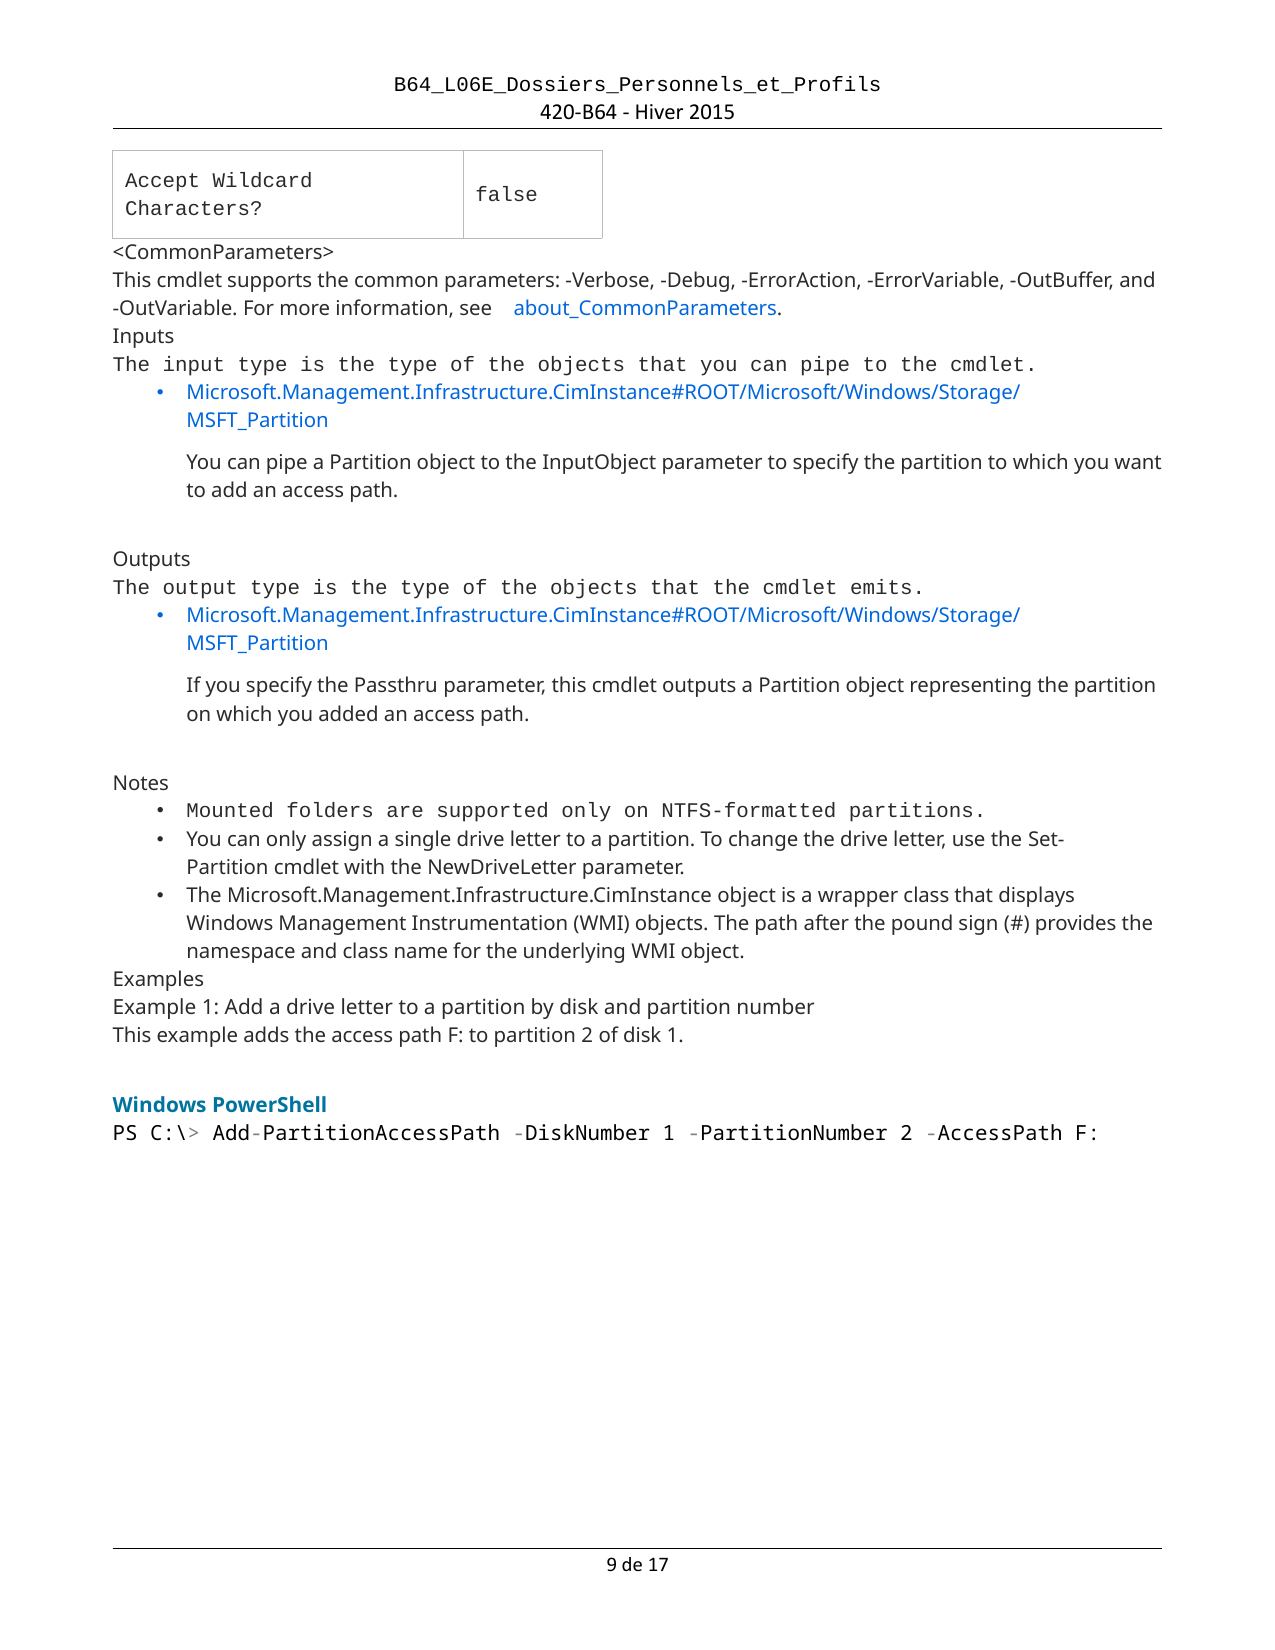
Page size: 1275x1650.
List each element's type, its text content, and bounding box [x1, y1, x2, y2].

list Microsoft.Management.Infrastructure.CimInstance#ROOT/Microsoft/Windows/Storage/MSFT_Partition [157, 601, 1162, 656]
table_cell false [464, 151, 602, 238]
subtitle Examples [112, 964, 1162, 992]
list Mounted folders are supported only on NTFS-formatted partitions. [157, 796, 1162, 824]
text PS C:\> Add-PartitionAccessPath -DiskNumber 1 -PartitionNumber 2 -AccessPath F: [112, 1118, 1162, 1147]
subtitle Outputs [112, 545, 1162, 573]
text The input type is the type of the objects that you can pipe to the cmdlet. [112, 349, 1162, 377]
list The Microsoft.Management.Infrastructure.CimInstance object is a wrapper class that displays Windows Management Instrumentation (WMI) objects. The path after the pound sign (#) provides the namespace and class name for the underlying WMI object. [157, 880, 1162, 964]
list You can only assign a single drive letter to a partition. To change the drive letter, use the Set-Partition cmdlet with the NewDriveLetter parameter. [157, 824, 1162, 880]
subtitle Notes [112, 768, 1162, 796]
subtitle Example 1: Add a drive letter to a partition by disk and partition number [112, 992, 1162, 1021]
text This example adds the access path F: to partition 2 of disk 1. [112, 1021, 1162, 1049]
text This cmdlet supports the common parameters: -Verbose, -Debug, -ErrorAction, -ErrorVariable, -OutBuffer, and -OutVariable. For more information, see about_CommonParameters. [112, 265, 1162, 322]
text The output type is the type of the objects that the cmdlet emits. [112, 573, 1162, 601]
list You can pipe a Partition object to the InputObject parameter to specify the partition to which you want to add an access path. [157, 447, 1162, 504]
list Microsoft.Management.Infrastructure.CimInstance#ROOT/Microsoft/Windows/Storage/MSFT_Partition [157, 377, 1162, 433]
subtitle Inputs [112, 322, 1162, 349]
subtitle <CommonParameters> [112, 238, 1162, 265]
list If you specify the Passthru parameter, this cmdlet outputs a Partition object representing the partition on which you added an access path. [157, 671, 1162, 727]
text Windows PowerShell [112, 1090, 1162, 1118]
table_cell Accept Wildcard Characters? [113, 151, 463, 238]
